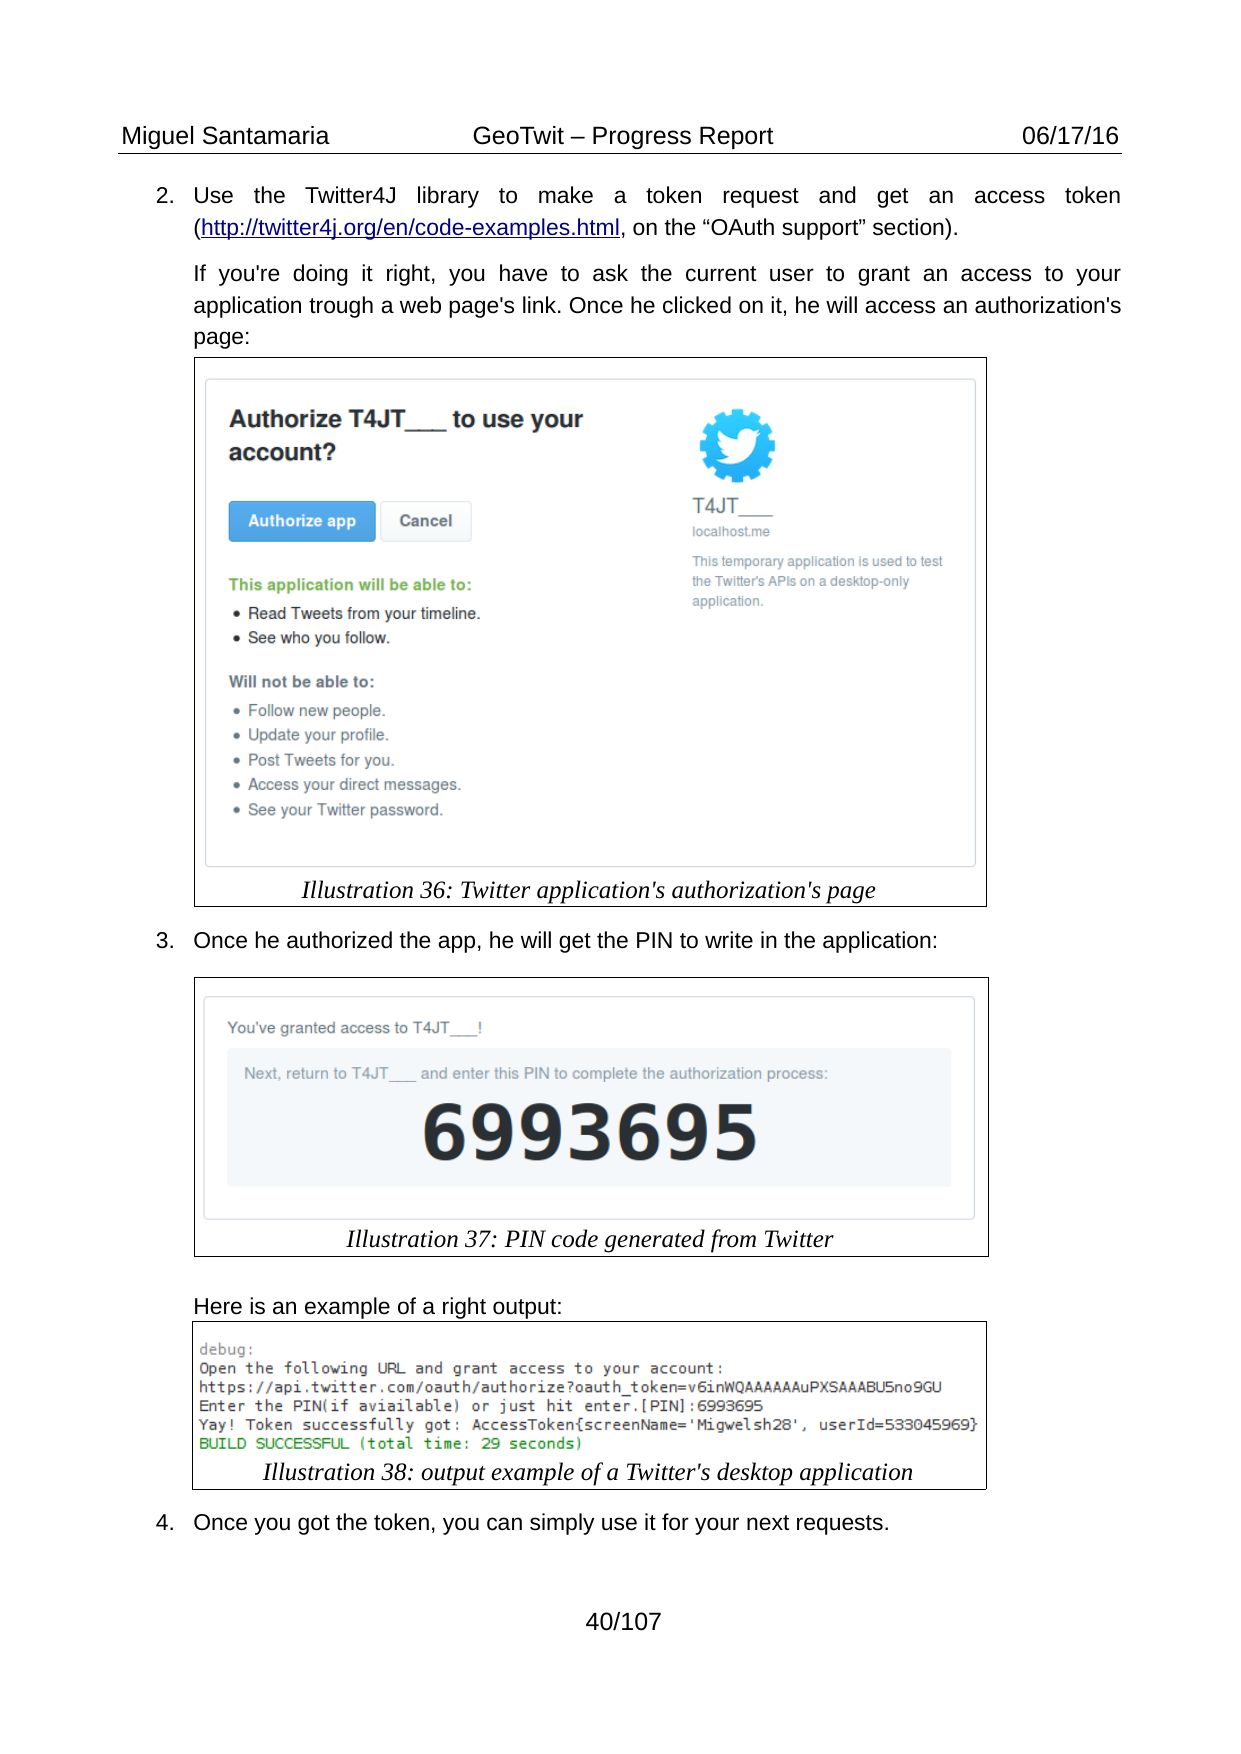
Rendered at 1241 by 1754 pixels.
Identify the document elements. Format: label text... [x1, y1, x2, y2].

picture [196, 372, 984, 875]
list Once you got the token, you can simply use it for your next requests. [156, 1509, 1122, 1535]
list If you're doing it right, you have to ask the current user to grant an access to your application trough a web page's link. Once he clicked on it, he will access an authorization's page: [156, 260, 1122, 350]
list Illustration 37: PIN code generated from Twitter [197, 992, 985, 1253]
list Once he authorized the app, he will get the PIN to write in the application: [156, 370, 1122, 953]
list Use the Twitter4J library to make a token request and get an access token (http://twitter4j.org/en/code-examples.html, on the “OAuth support” section). [156, 182, 1122, 240]
list Illustration 38: output example of a Twitter's desktop application [195, 1457, 983, 1486]
list [195, 358, 986, 906]
picture [195, 1336, 984, 1457]
list Illustration 36: Twitter application's authorization's page [197, 875, 983, 904]
list Here is an example of a right output: [156, 973, 1122, 1319]
picture [200, 992, 983, 1225]
